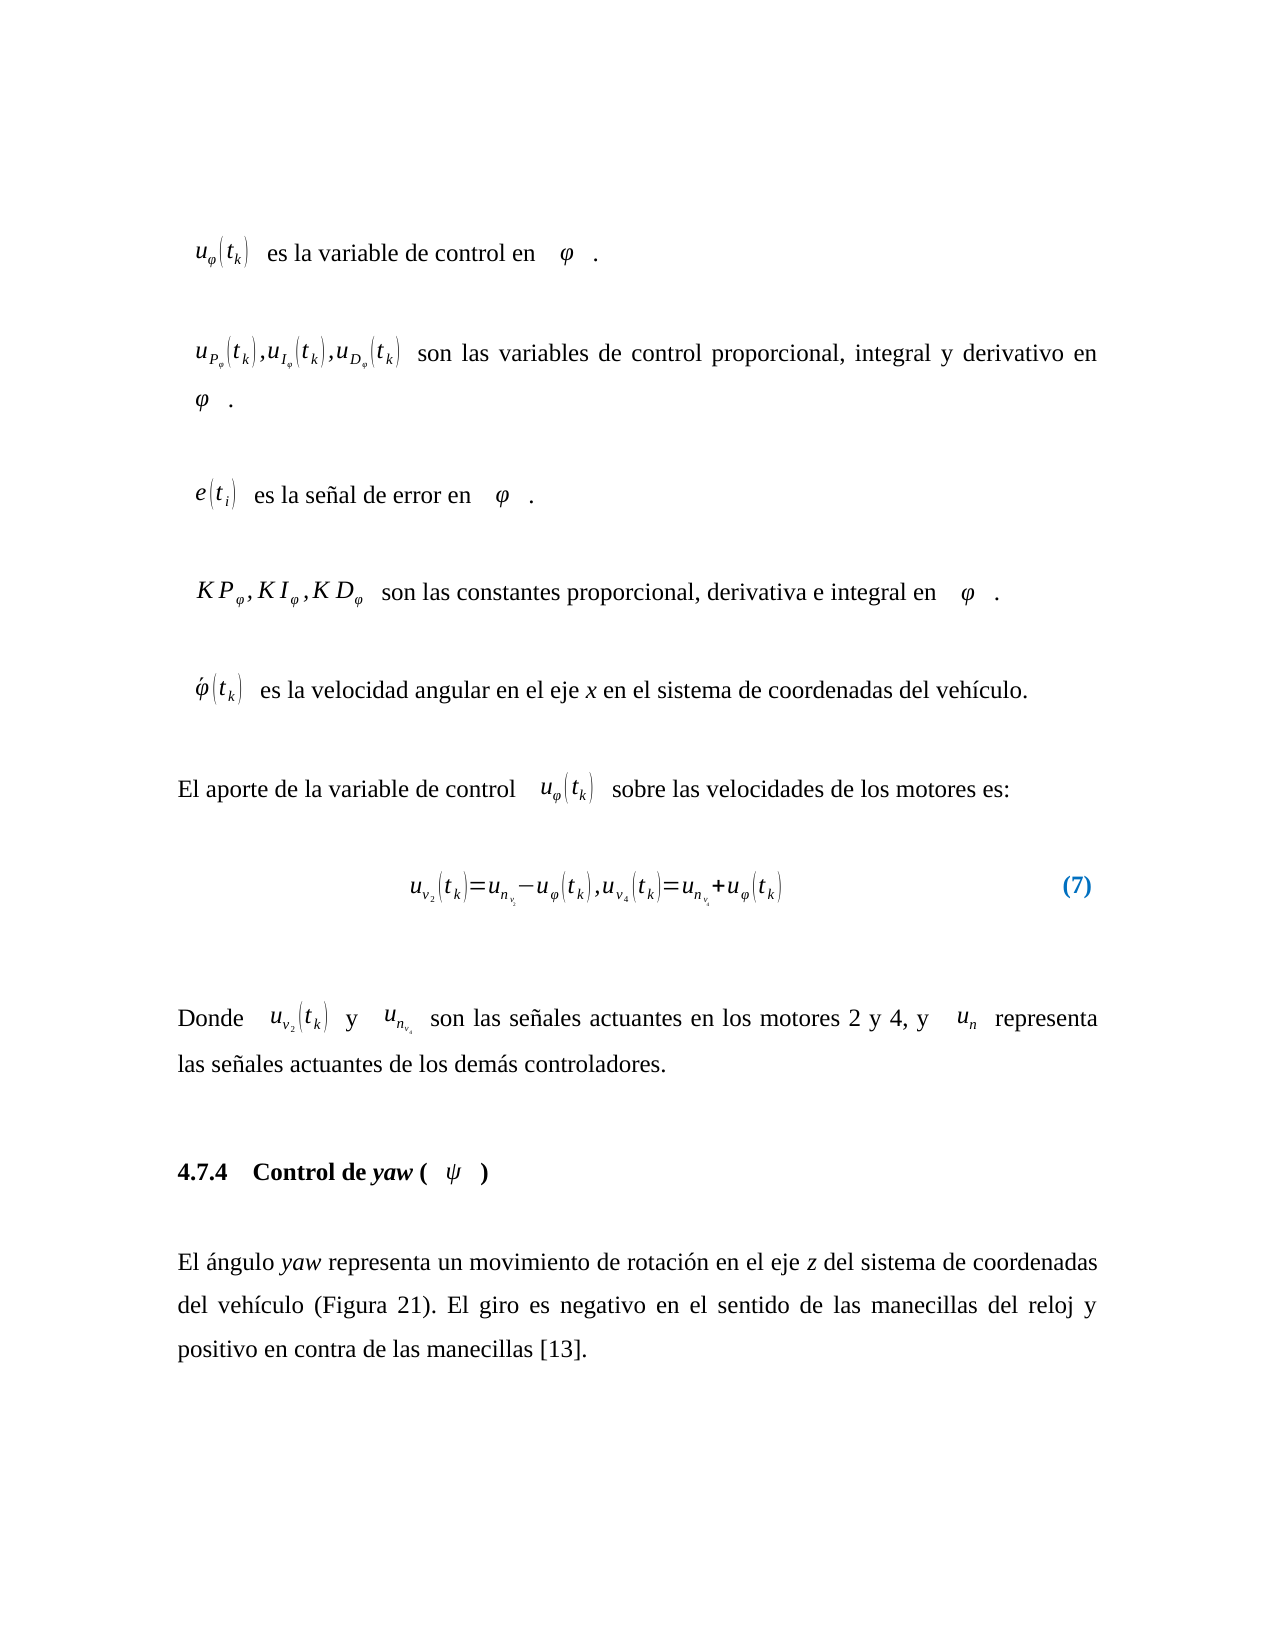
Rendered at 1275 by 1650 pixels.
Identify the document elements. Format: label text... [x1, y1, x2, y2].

text es la variable de control en . [177, 235, 1098, 270]
table_header (7) [1026, 870, 1128, 907]
text son las variables de control proporcional, integral y derivativo en . [177, 334, 1098, 413]
text Donde y son las señales actuantes en los motores 2 y 4, y representa las señales actuantes de los demás controladores. [177, 1000, 1098, 1078]
text El ángulo yaw representa un movimiento de rotación en el eje z del sistema de coordenadas del vehículo (Figura 21). El giro es negativo en el sentido de las manecillas del reloj y positivo en contra de las manecillas [13]. [177, 1247, 1098, 1362]
text son las constantes proporcional, derivativa e integral en . [177, 576, 1098, 608]
text es la velocidad angular en el eje x en el sistema de coordenadas del vehículo. [177, 672, 1098, 707]
subtitle Control de yaw () [177, 1157, 1098, 1186]
text es la señal de error en . [177, 477, 1098, 512]
text El aporte de la variable de control sobre las velocidades de los motores es: [177, 771, 1098, 806]
table_header [165, 870, 1026, 907]
